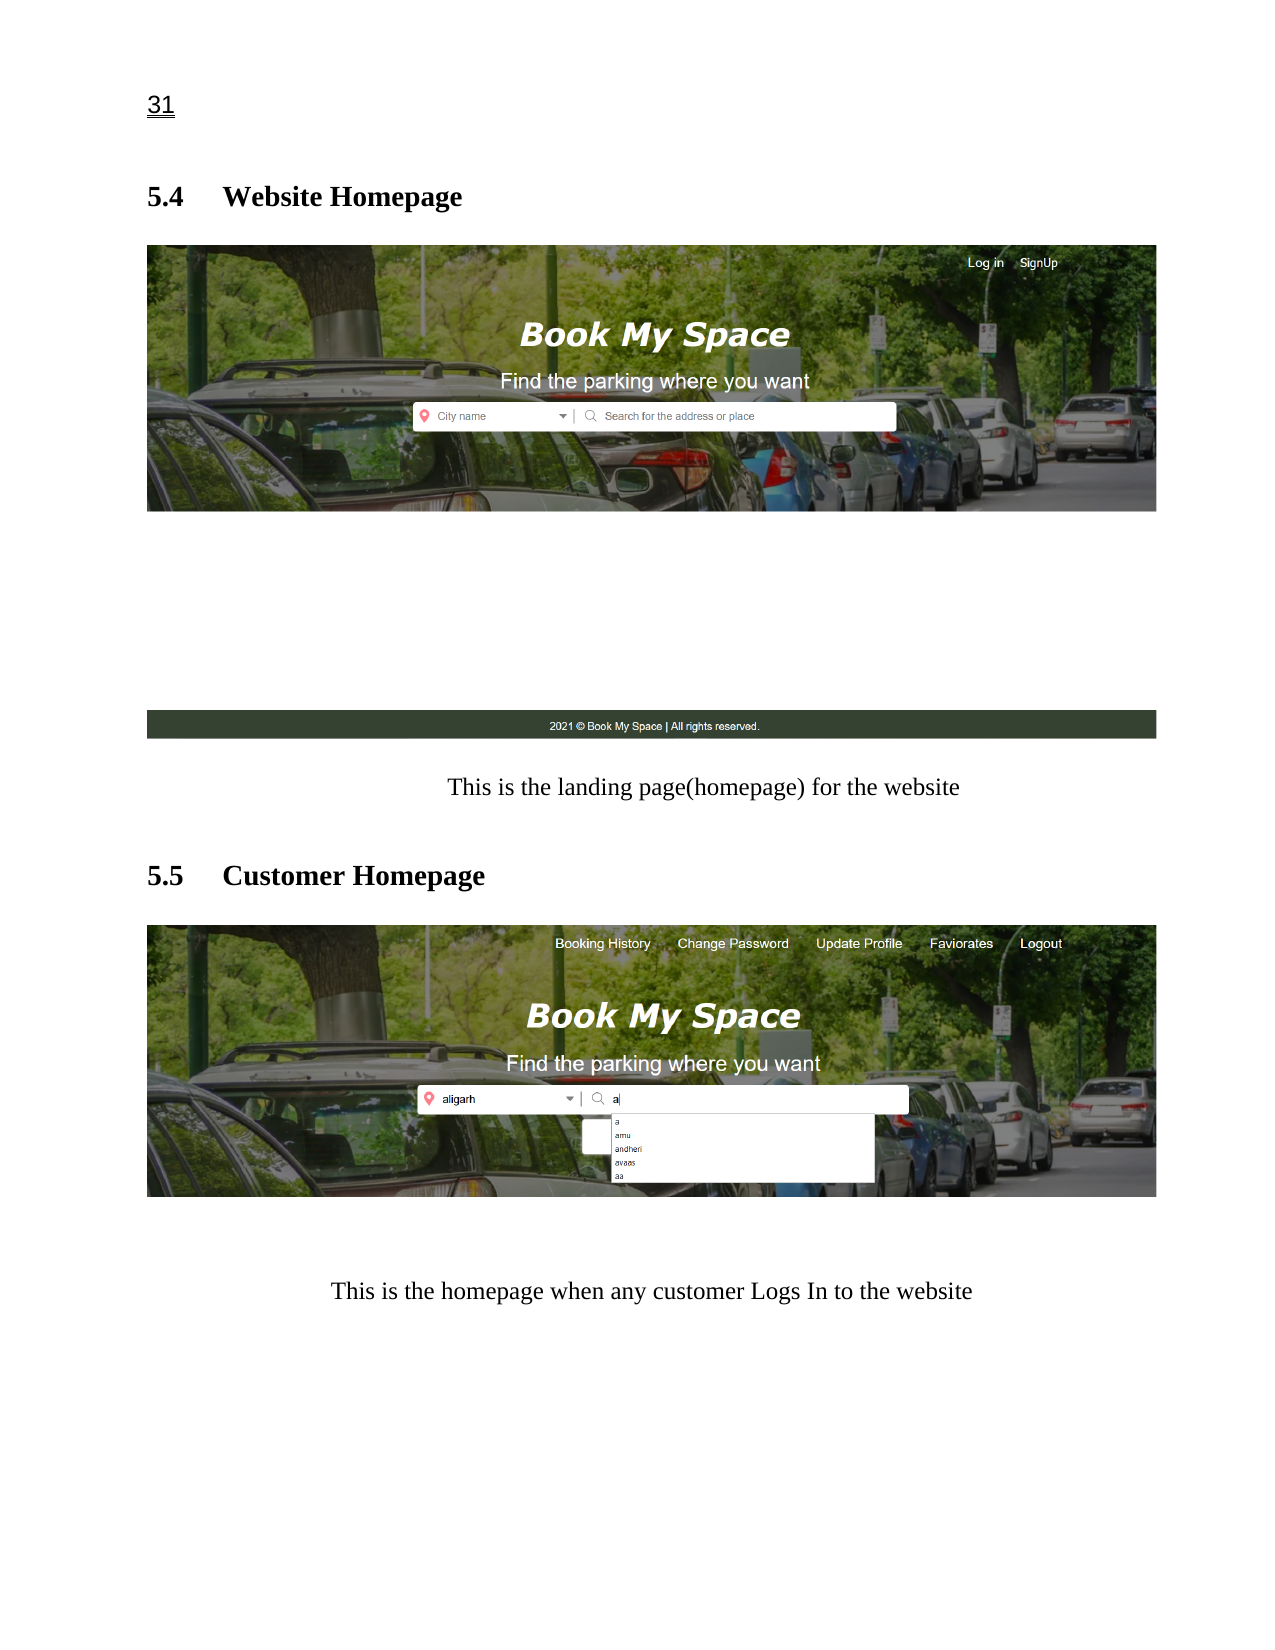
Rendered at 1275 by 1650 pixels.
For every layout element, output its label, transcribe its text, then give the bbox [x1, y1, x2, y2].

text This is the landing page(homepage) for the website [447, 772, 1156, 801]
text 5.4 Website Homepage [147, 179, 1156, 212]
picture [147, 245, 1157, 739]
text 5.5 Customer Homepage [147, 858, 1156, 892]
picture [147, 925, 1157, 1277]
text This is the homepage when any customer Logs In to the website [147, 1277, 1156, 1305]
